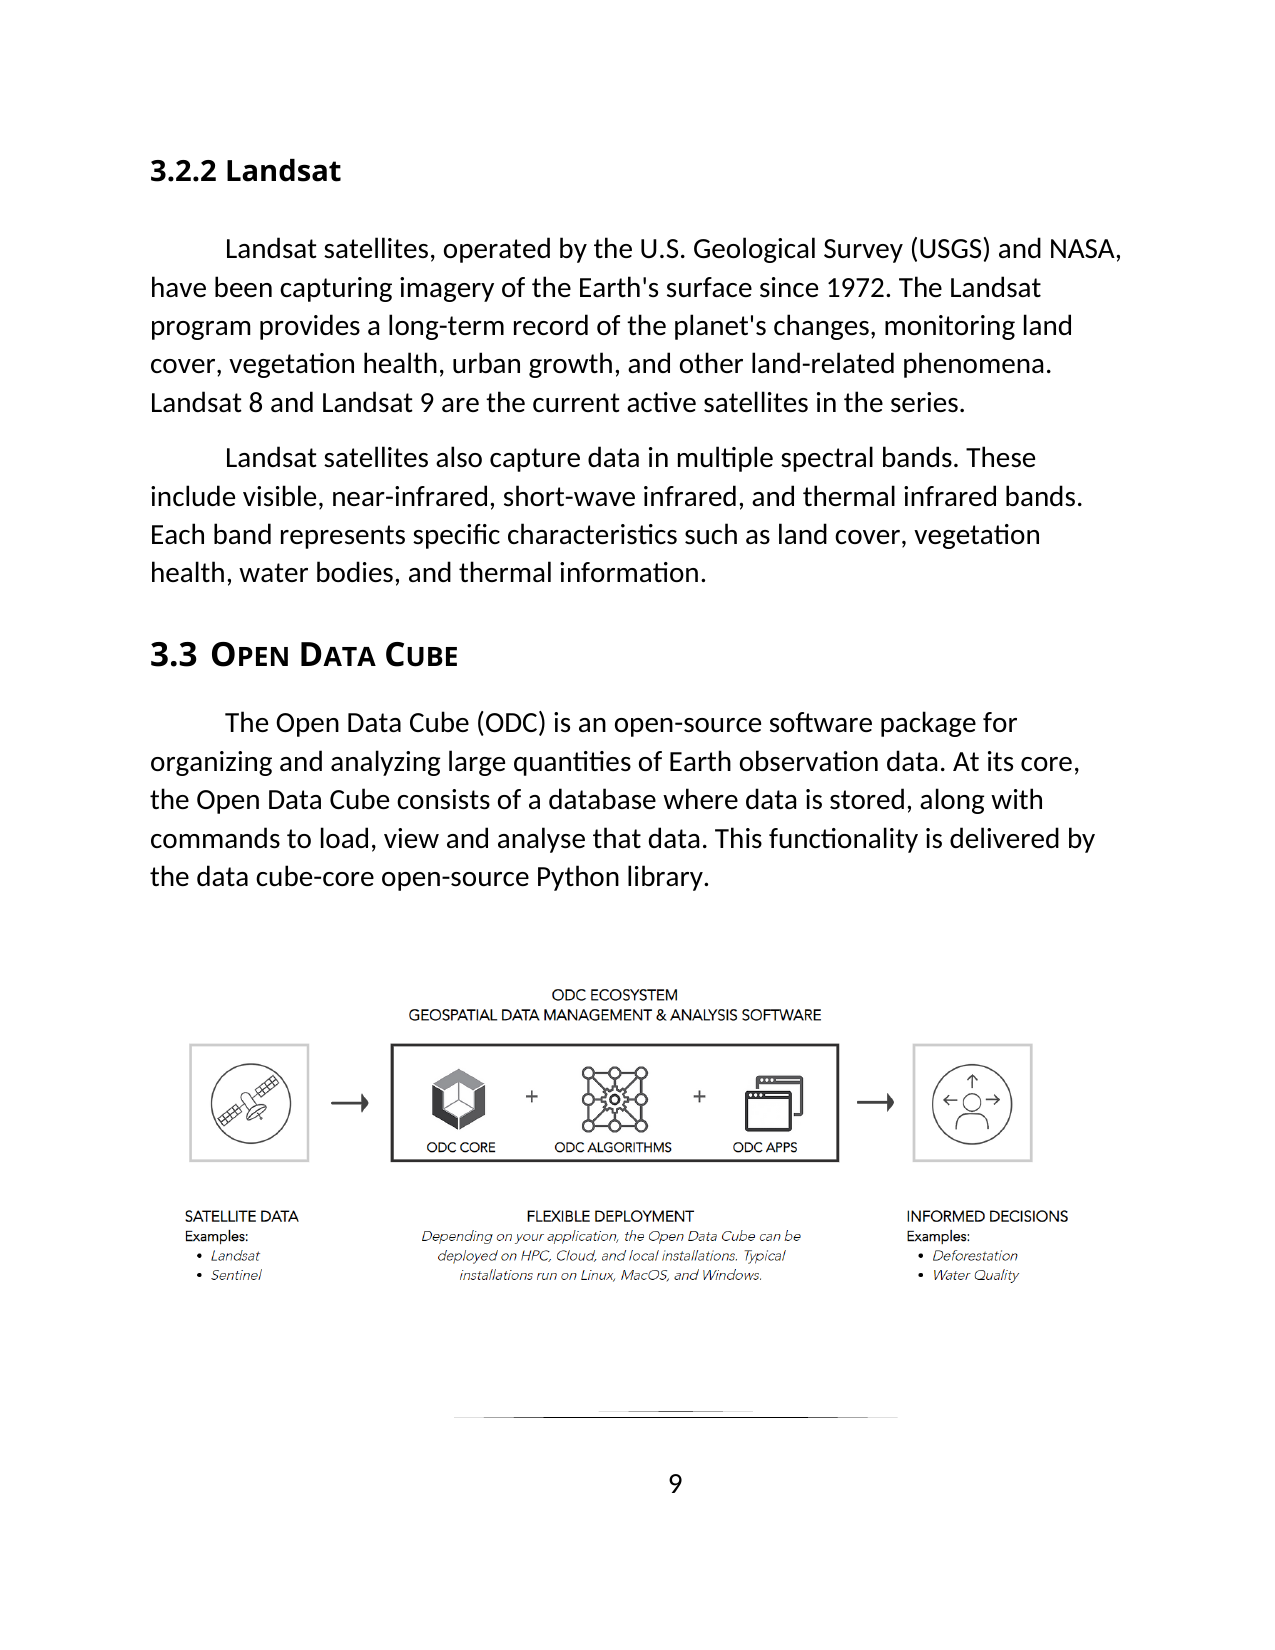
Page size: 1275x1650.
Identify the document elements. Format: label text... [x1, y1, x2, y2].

text The Open Data Cube (ODC) is an open-source software package for organizing and analyzing large quantities of Earth observation data. At its core, the Open Data Cube consists of a database where data is stored, along with commands to load, view and analyse that data. This functionality is delivered by the data cube-core open-source Python library. [150, 704, 1125, 894]
subtitle Open Data Cube [150, 630, 1125, 676]
text Landsat satellites also capture data in multiple spectral bands. These include visible, near-infrared, short-wave infrared, and thermal infrared bands. Each band represents specific characteristics such as land cover, vegetation health, water bodies, and thermal information. [150, 439, 1125, 590]
subtitle Landsat [150, 150, 1125, 190]
picture [150, 951, 1091, 1287]
text Landsat satellites, operated by the U.S. Geological Survey (USGS) and NASA, have been capturing imagery of the Earth's surface since 1972. The Landsat program provides a long-term record of the planet's changes, monitoring land cover, vegetation health, urban growth, and other land-related phenomena. Landsat 8 and Landsat 9 are the current active satellites in the series. [150, 230, 1125, 420]
